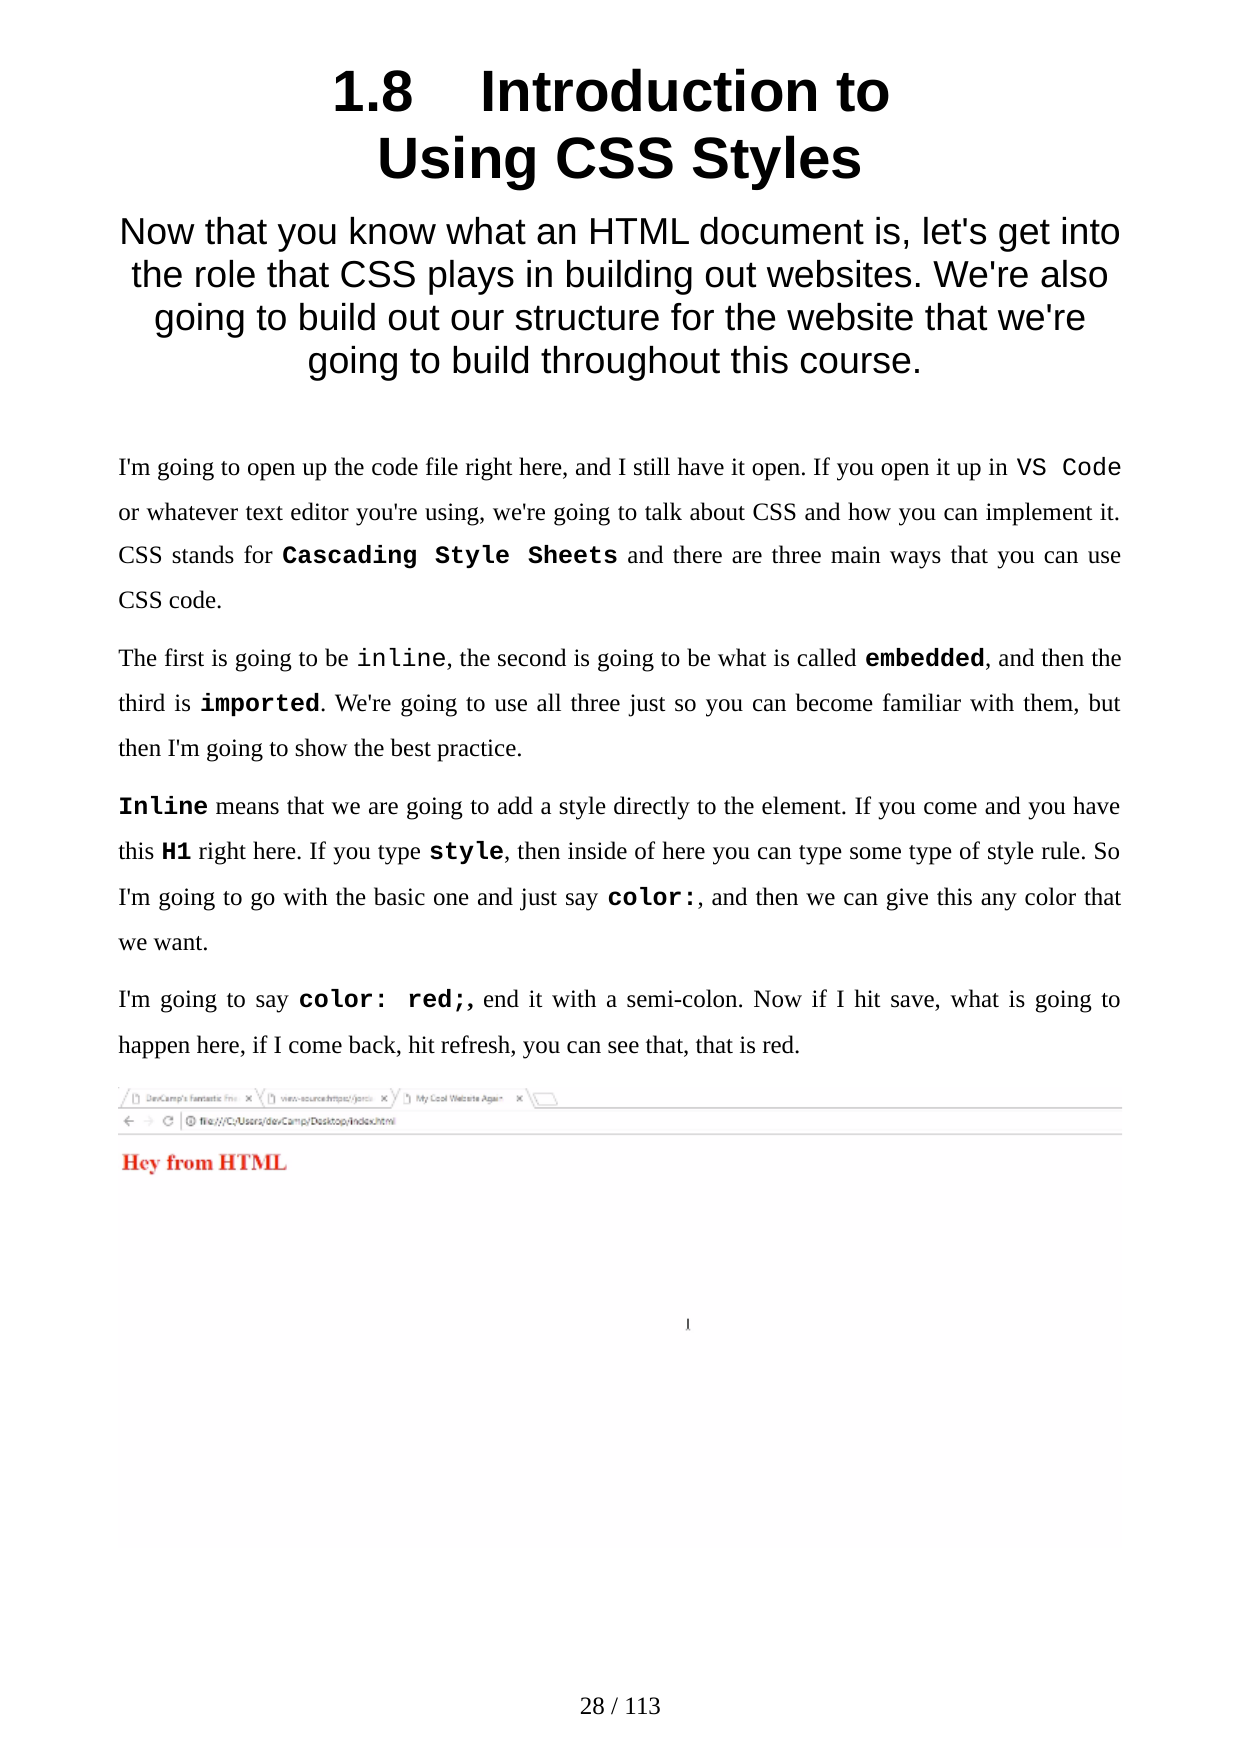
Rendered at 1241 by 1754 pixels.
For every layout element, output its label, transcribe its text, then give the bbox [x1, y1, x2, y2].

picture [118, 1087, 1123, 1548]
text I'm going to open up the code file right here, and I still have it open. If you open it up in VS Code or whatever text editor you're using, we're going to talk about CSS and how you can implement it. CSS stands for Cascading Style Sheets and there are three main ways that you can use CSS code. [118, 452, 1122, 614]
text Inline means that we are going to add a style directly to the element. If you come and you have this H1 right here. If you type style, then inside of here you can type some type of style rule. So I'm going to go with the basic one and just say color:, and then we can give this any color that we want. [118, 791, 1122, 956]
text I'm going to say color: red;, end it with a semi-colon. Now if I hit save, what is going to happen here, if I come back, hit refresh, you can see that, that is red. [118, 984, 1122, 1058]
subtitle Now that you know what an HTML document is, let's get into the role that CSS plays in building out websites. We're also going to build out our structure for the website that we're going to build throughout this course. [118, 209, 1122, 382]
title 1.8 Introduction to Using CSS Styles [118, 56, 1122, 190]
text The first is going to be inline, the second is going to be what is called embedded, and then the third is imported. We're going to use all three just so you can become familiar with them, but then I'm going to show the best practice. [118, 643, 1122, 762]
